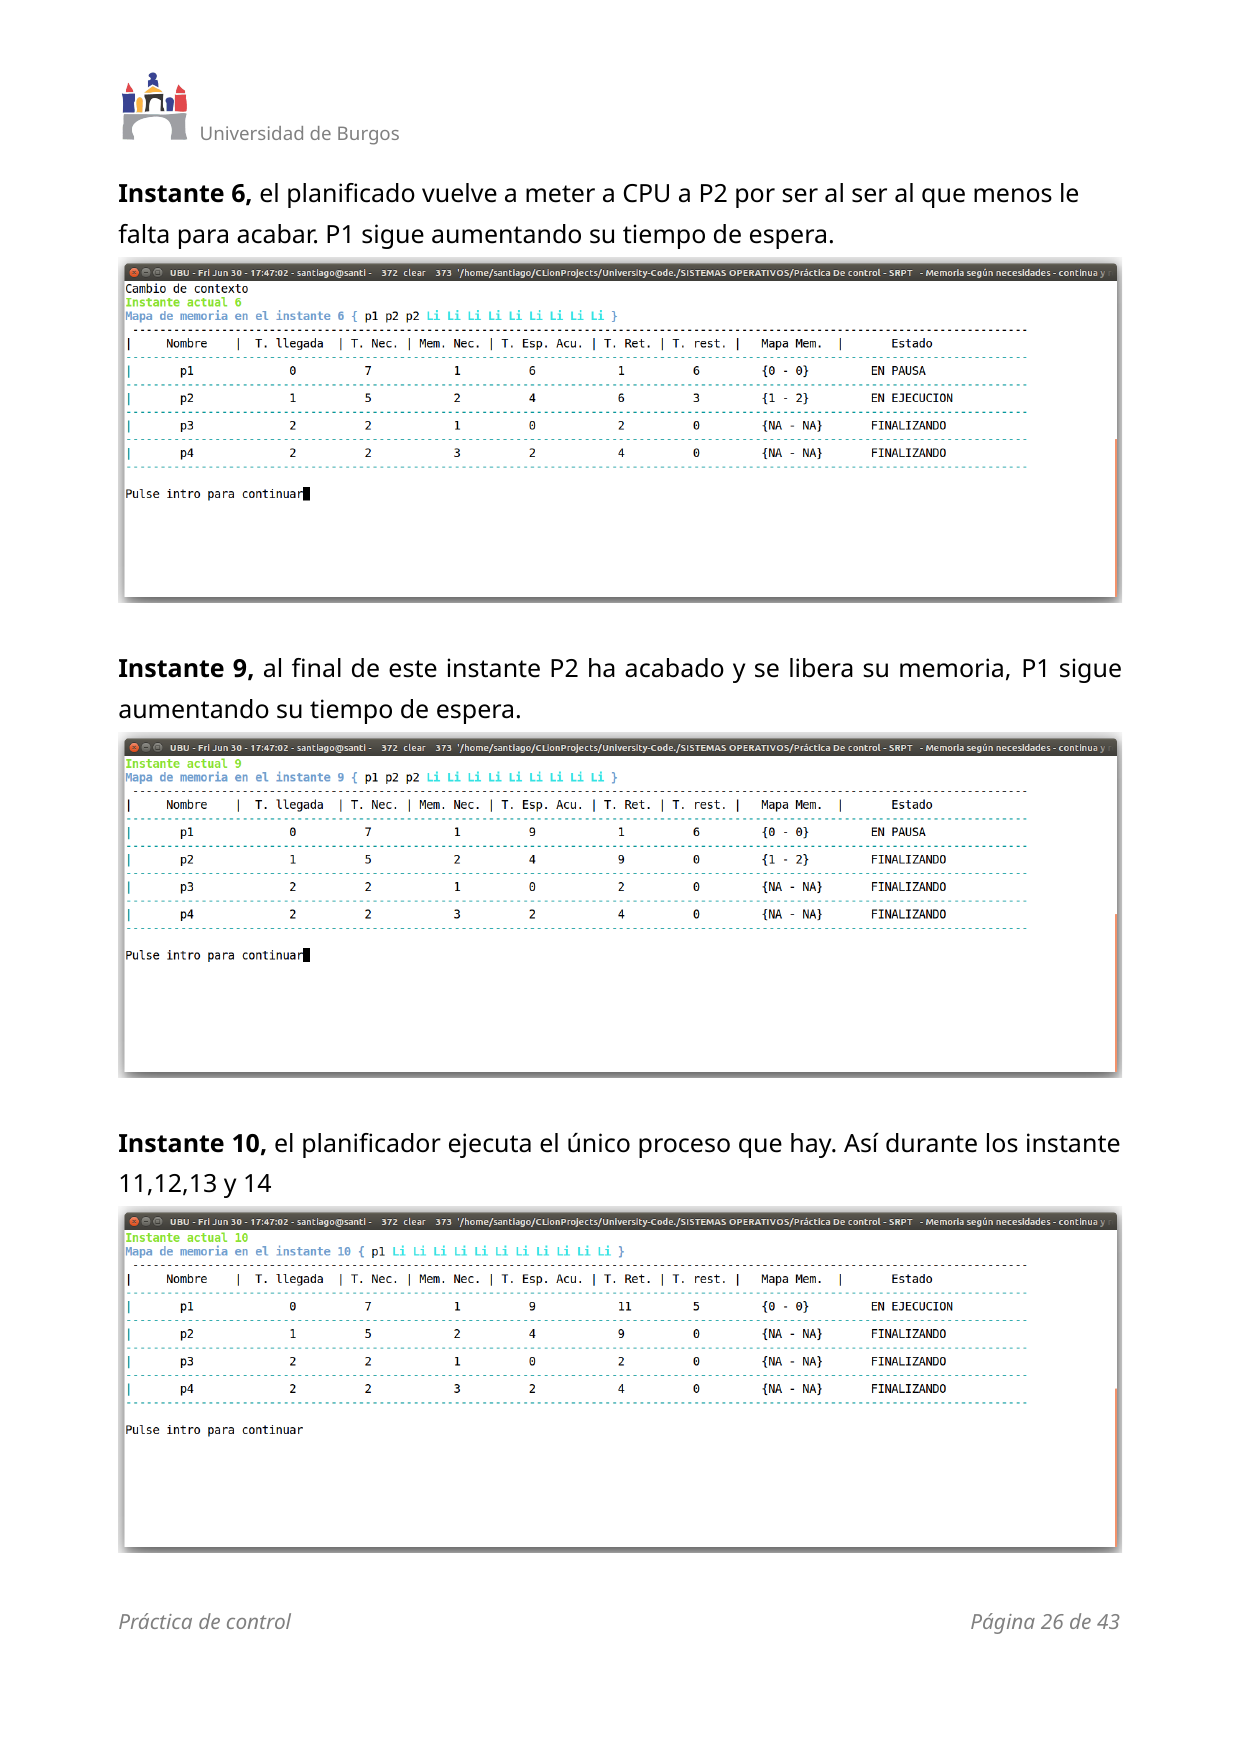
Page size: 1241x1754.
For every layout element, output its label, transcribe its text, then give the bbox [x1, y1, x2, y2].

text Instante 6, el planificado vuelve a meter a CPU a P2 por ser al ser al que menos le falta para acabar. P1 sigue aumentando su tiempo de espera. [118, 176, 1122, 251]
picture [117, 72, 189, 142]
picture [118, 257, 1123, 603]
picture [118, 1206, 1123, 1553]
text Instante 9, al final de este instante P2 ha acabado y se libera su memoria, P1 sigue aumentando su tiempo de espera. [118, 651, 1122, 726]
picture [118, 732, 1123, 1078]
text Instante 10, el planificador ejecuta el único proceso que hay. Así durante los instante 11,12,13 y 14 [118, 1125, 1122, 1200]
